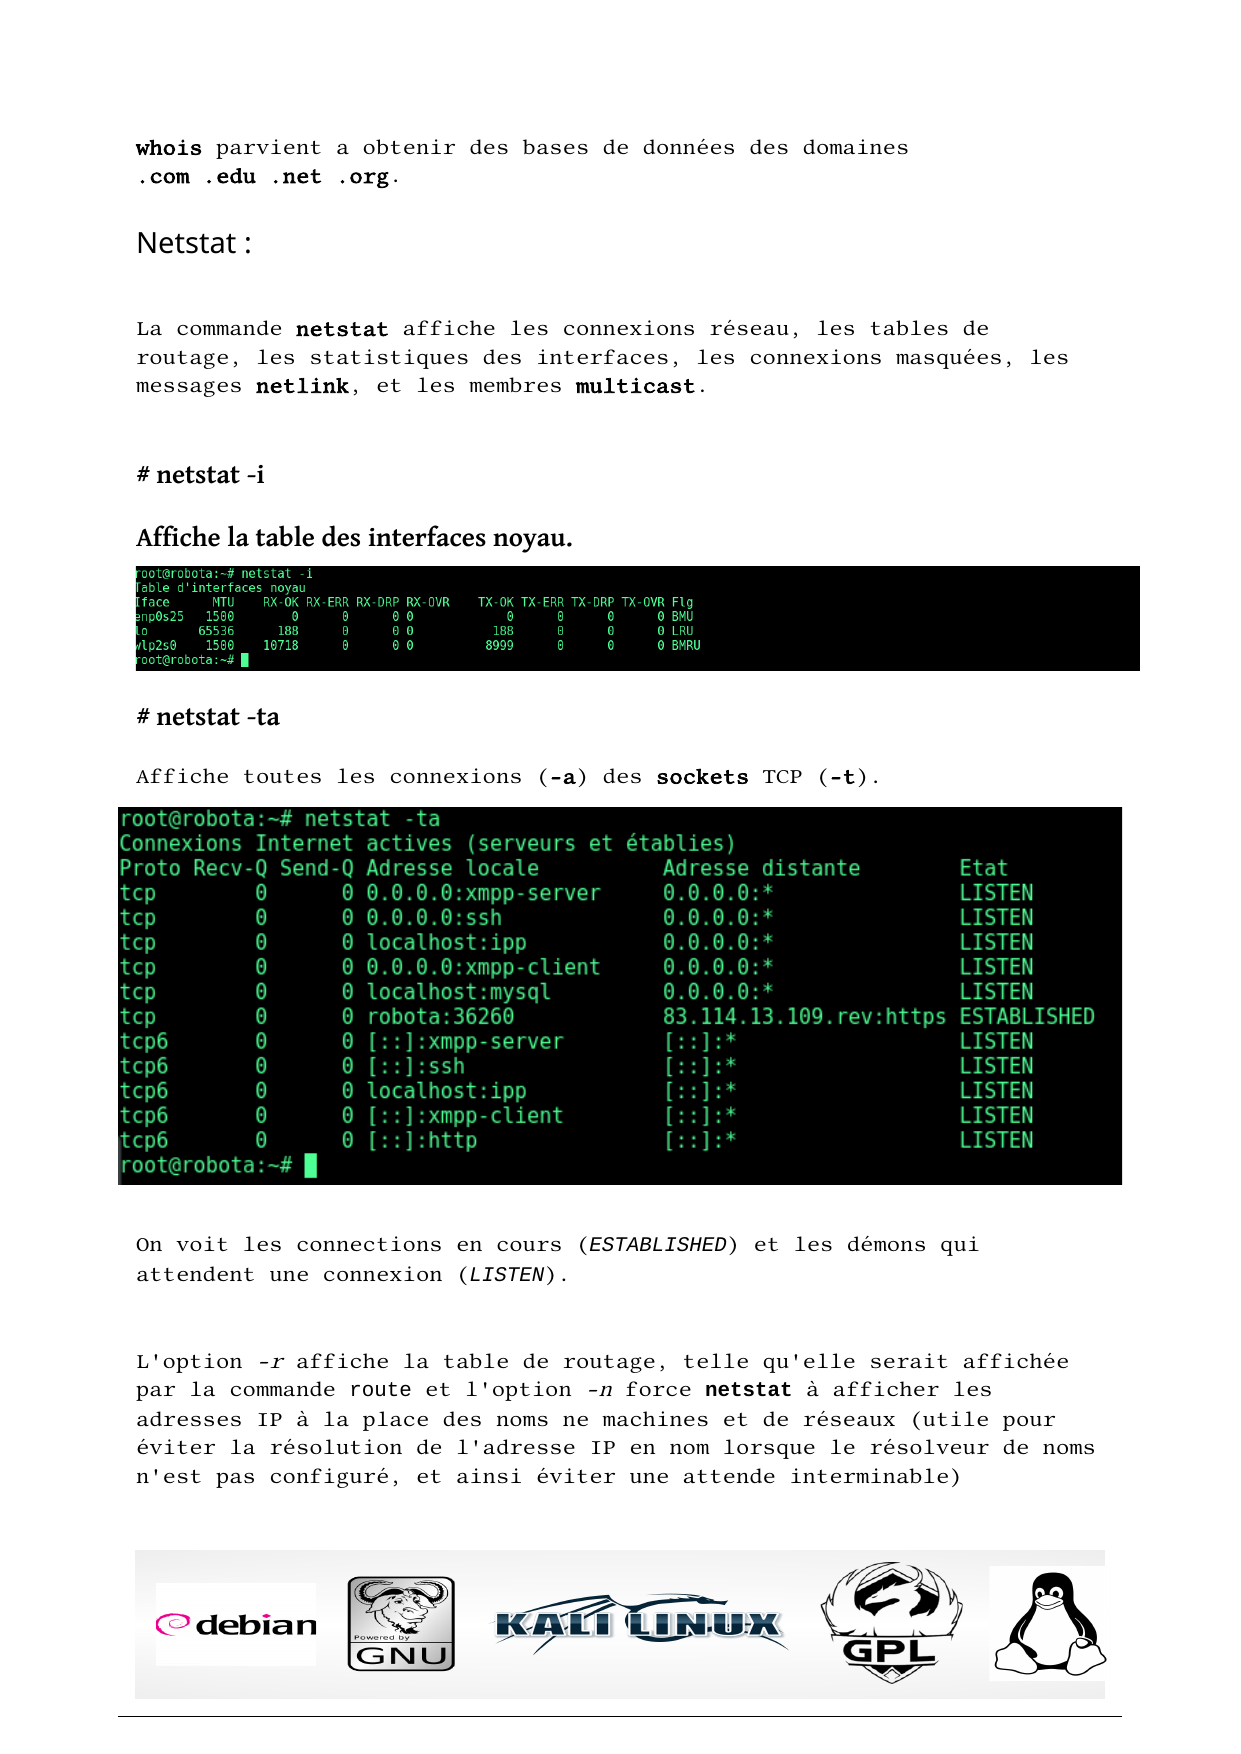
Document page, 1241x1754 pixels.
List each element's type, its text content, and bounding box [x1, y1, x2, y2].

picture [118, 807, 1123, 1185]
text whois parvient a obtenir des bases de données des domaines .com .edu .net .org. [136, 136, 1104, 188]
picture [989, 1566, 1112, 1681]
text On voit les connections en cours (ESTABLISHED) et les démons qui attendent une connexion (LISTEN). [136, 1233, 1104, 1287]
text La commande netstat affiche les connexions réseau, les tables de routage, les statistiques des interfaces, les connexions masquées, les messages netlink, et les membres multicast. [136, 317, 1104, 398]
picture [820, 1562, 963, 1684]
subtitle Netstat : [136, 222, 1104, 262]
picture [156, 1583, 317, 1666]
text Affiche toutes les connexions (-a) des sockets TCP (-t). [136, 765, 1104, 789]
text Affiche la table des interfaces noyau. [136, 523, 1104, 554]
picture [341, 1573, 460, 1674]
text # netstat -i [136, 460, 1104, 491]
picture [476, 1579, 799, 1670]
text # netstat -ta [136, 702, 1104, 733]
picture [135, 566, 1140, 671]
text L'option -r affiche la table de routage, telle qu'elle serait affichée par la commande route et l'option -n force netstat à afficher les adresses IP à la place des noms ne machines et de réseaux (utile pour éviter la résolution de l'adresse IP en nom lorsque le résolveur de noms n'est pas configuré, et ainsi éviter une attende interminable) [136, 1350, 1104, 1488]
